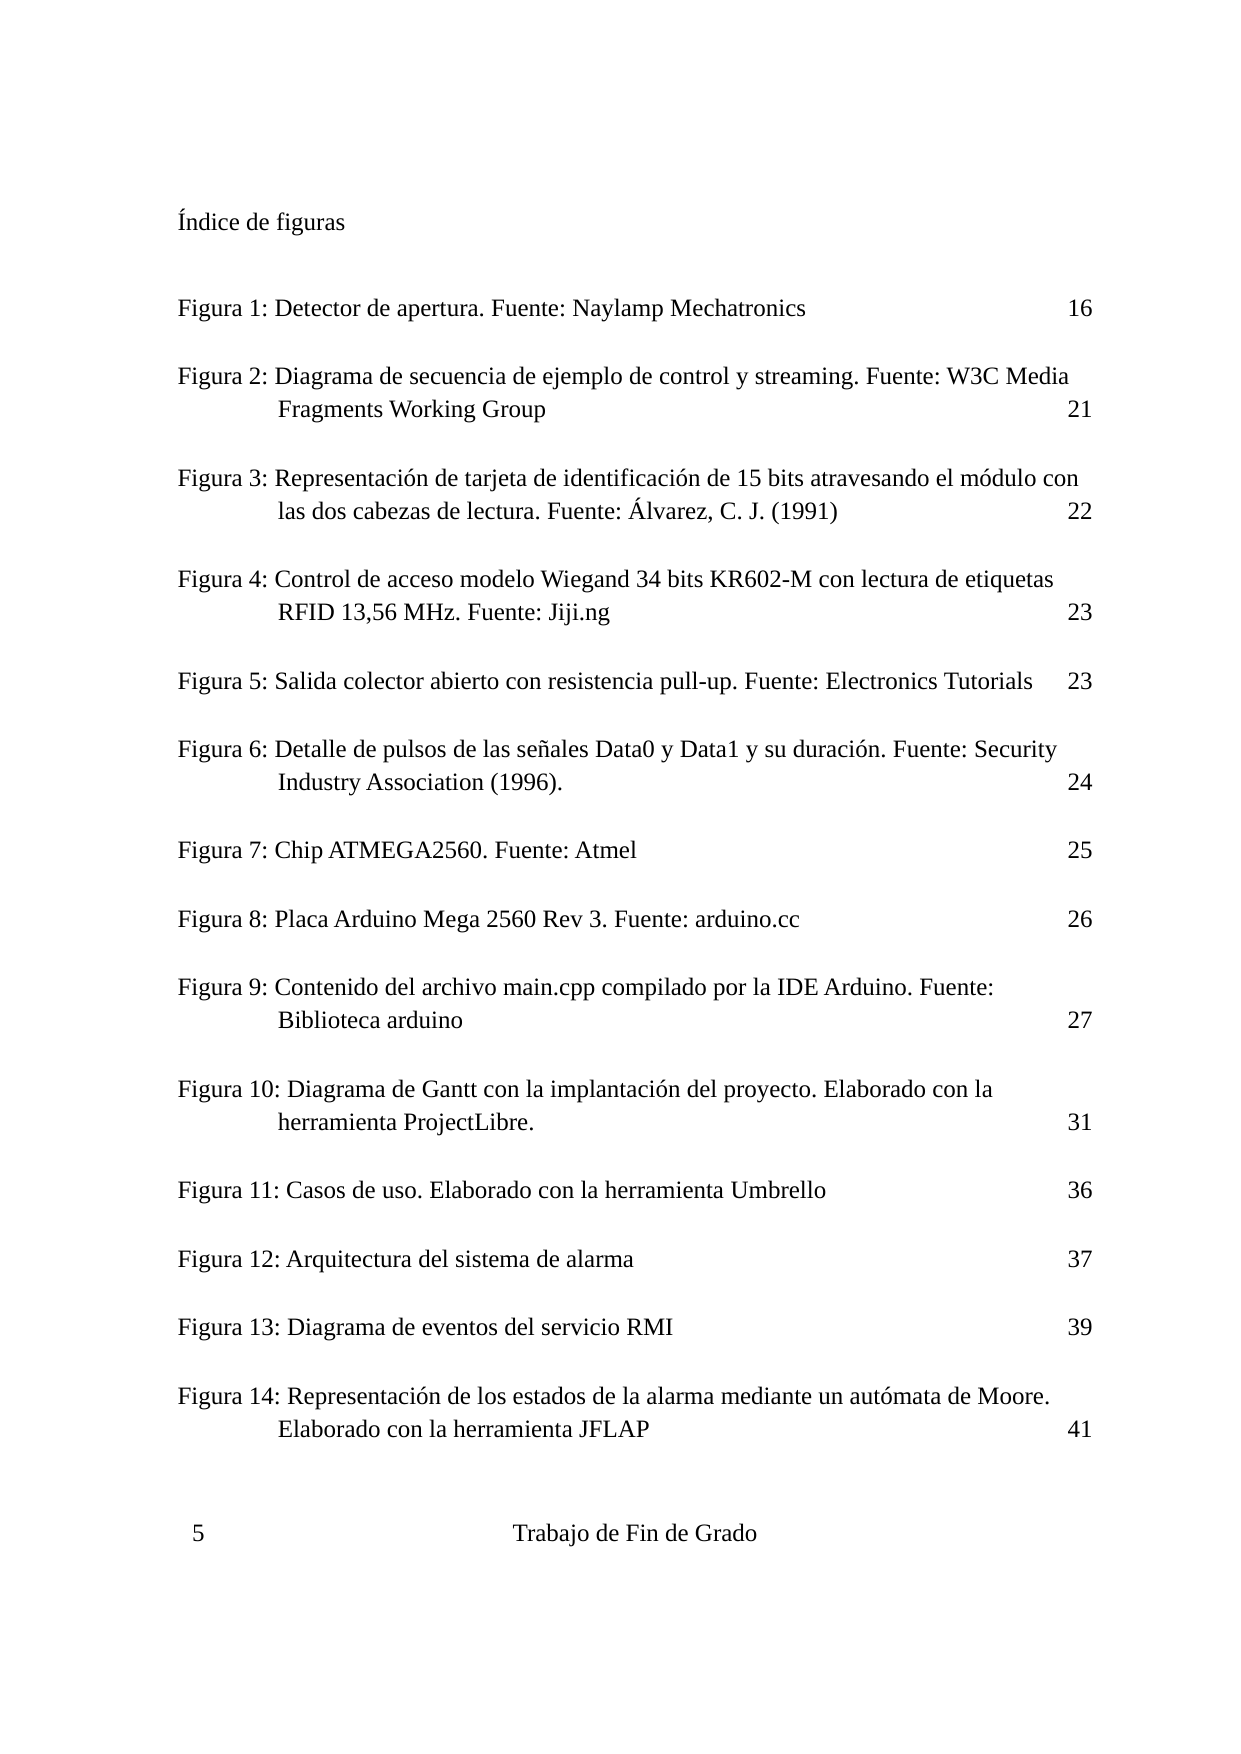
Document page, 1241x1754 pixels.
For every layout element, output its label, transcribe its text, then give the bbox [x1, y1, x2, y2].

text Figura 10: Diagrama de Gantt con la implantación del proyecto. Elaborado con la herramienta ProjectLibre. 31 [177, 1074, 1092, 1136]
text Figura 12: Arquitectura del sistema de alarma 37 [177, 1244, 1092, 1273]
text Figura 5: Salida colector abierto con resistencia pull-up. Fuente: Electronics Tutorials 23 [177, 666, 1092, 694]
text Figura 7: Chip ATMEGA2560. Fuente: Atmel 25 [177, 836, 1092, 864]
text Figura 9: Contenido del archivo main.cpp compilado por la IDE Arduino. Fuente: Biblioteca arduino 27 [177, 972, 1092, 1034]
text Figura 8: Placa Arduino Mega 2560 Rev 3. Fuente: arduino.cc 26 [177, 904, 1092, 933]
text Figura 13: Diagrama de eventos del servicio RMI 39 [177, 1312, 1092, 1341]
text Figura 2: Diagrama de secuencia de ejemplo de control y streaming. Fuente: W3C Media Fragments Working Group 21 [177, 361, 1092, 423]
text Figura 6: Detalle de pulsos de las señales Data0 y Data1 y su duración. Fuente: Security Industry Association (1996). 24 [177, 734, 1092, 796]
text Figura 3: Representación de tarjeta de identificación de 15 bits atravesando el módulo con las dos cabezas de lectura. Fuente: Álvarez, C. J. (1991) 22 [177, 463, 1092, 524]
text Figura 11: Casos de uso. Elaborado con la herramienta Umbrello 36 [177, 1175, 1092, 1204]
text Figura 14: Representación de los estados de la alarma mediante un autómata de Moore. Elaborado con la herramienta JFLAP 41 [177, 1381, 1092, 1442]
text Figura 4: Control de acceso modelo Wiegand 34 bits KR602-M con lectura de etiquetas RFID 13,56 MHz. Fuente: Jiji.ng 23 [177, 564, 1092, 626]
text Índice de figuras [177, 207, 1092, 235]
text Figura 1: Detector de apertura. Fuente: Naylamp Mechatronics 16 [177, 293, 1092, 322]
